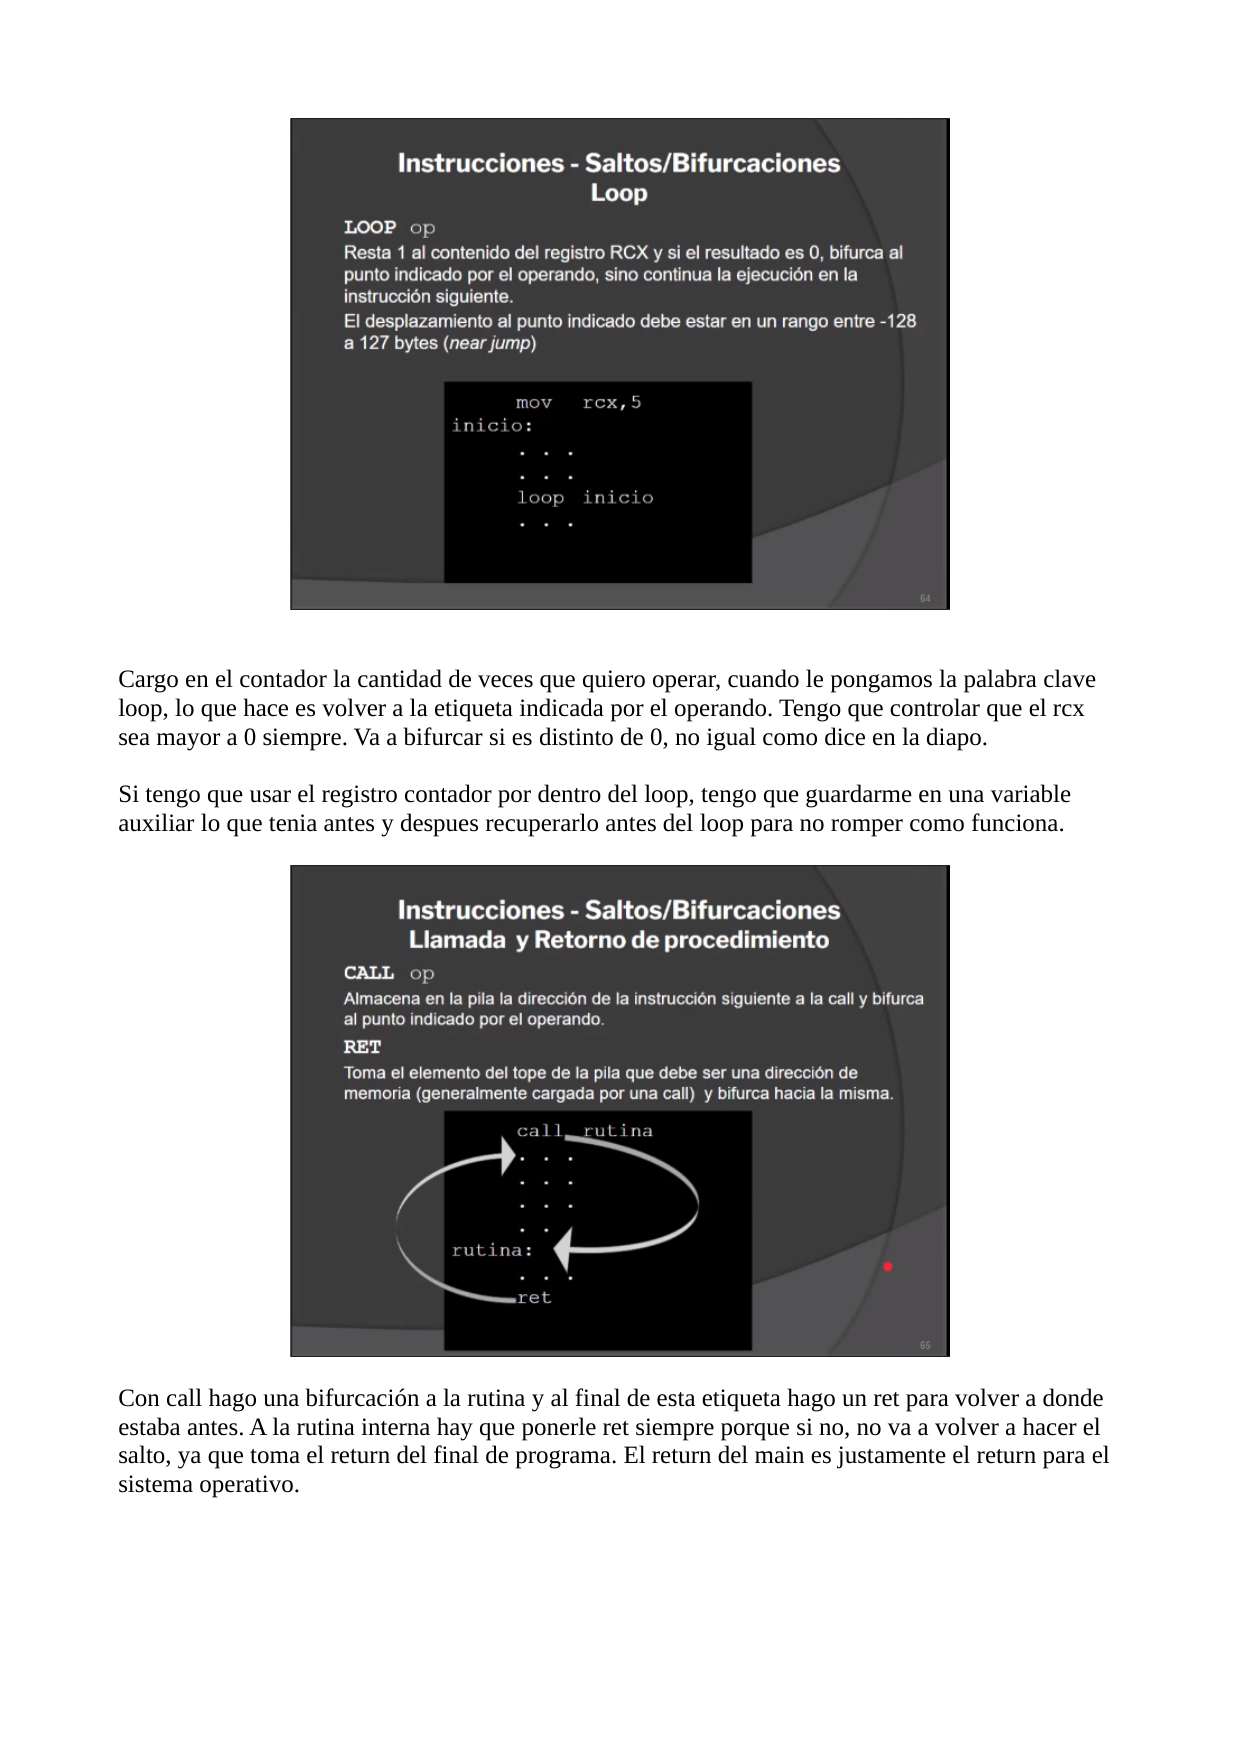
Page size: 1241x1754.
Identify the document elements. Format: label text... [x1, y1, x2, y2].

picture [290, 118, 950, 610]
text Con call hago una bifurcación a la rutina y al final de esta etiqueta hago un ret para volver a donde estaba antes. A la rutina interna hay que ponerle ret siempre porque si no, no va a volver a hacer el salto, ya que toma el return del final de programa. El return del main es justamente el return para el sistema operativo. [118, 866, 1122, 1498]
text Cargo en el contador la cantidad de veces que quiero operar, cuando le pongamos la palabra clave loop, lo que hace es volver a la etiqueta indicada por el operando. Tengo que controlar que el rcx sea mayor a 0 siempre. Va a bifurcar si es distinto de 0, no igual como dice en la diapo. Si tengo que usar el registro contador por dentro del loop, tengo que guardarme en una variable auxiliar lo que tenia antes y despues recuperarlo antes del loop para no romper como funciona. [118, 118, 1122, 837]
picture [290, 865, 950, 1357]
